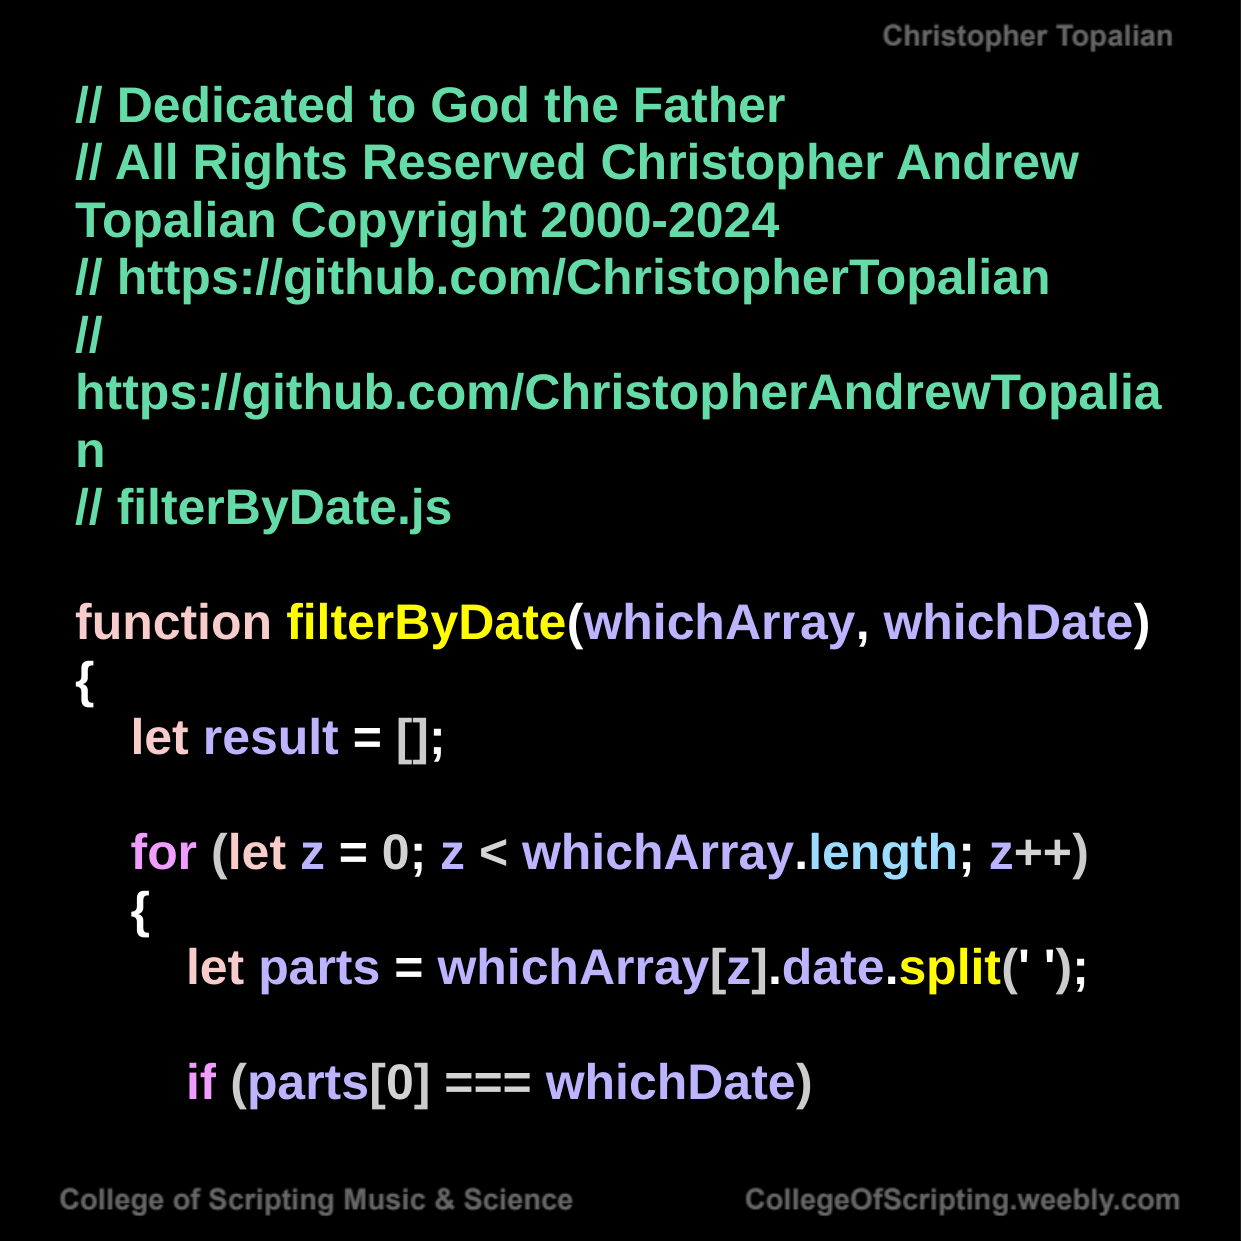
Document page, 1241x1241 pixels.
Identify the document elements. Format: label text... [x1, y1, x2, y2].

text let result = []; [75, 707, 1166, 765]
text { [75, 880, 1166, 937]
text // https://github.com/ChristopherTopalian [75, 247, 1166, 305]
text for (let z = 0; z < whichArray.length; z++) [75, 822, 1166, 880]
text function filterByDate(whichArray, whichDate) [75, 592, 1166, 650]
text { [75, 650, 1166, 707]
text // Dedicated to God the Father [75, 75, 1166, 132]
text // https://github.com/ChristopherAndrewTopalian [75, 305, 1166, 477]
text // All Rights Reserved Christopher Andrew Topalian Copyright 2000-2024 [75, 132, 1166, 247]
text // filterByDate.js [75, 477, 1166, 535]
text if (parts[0] === whichDate) [75, 1052, 1166, 1110]
text let parts = whichArray[z].date.split(' '); [75, 937, 1166, 995]
